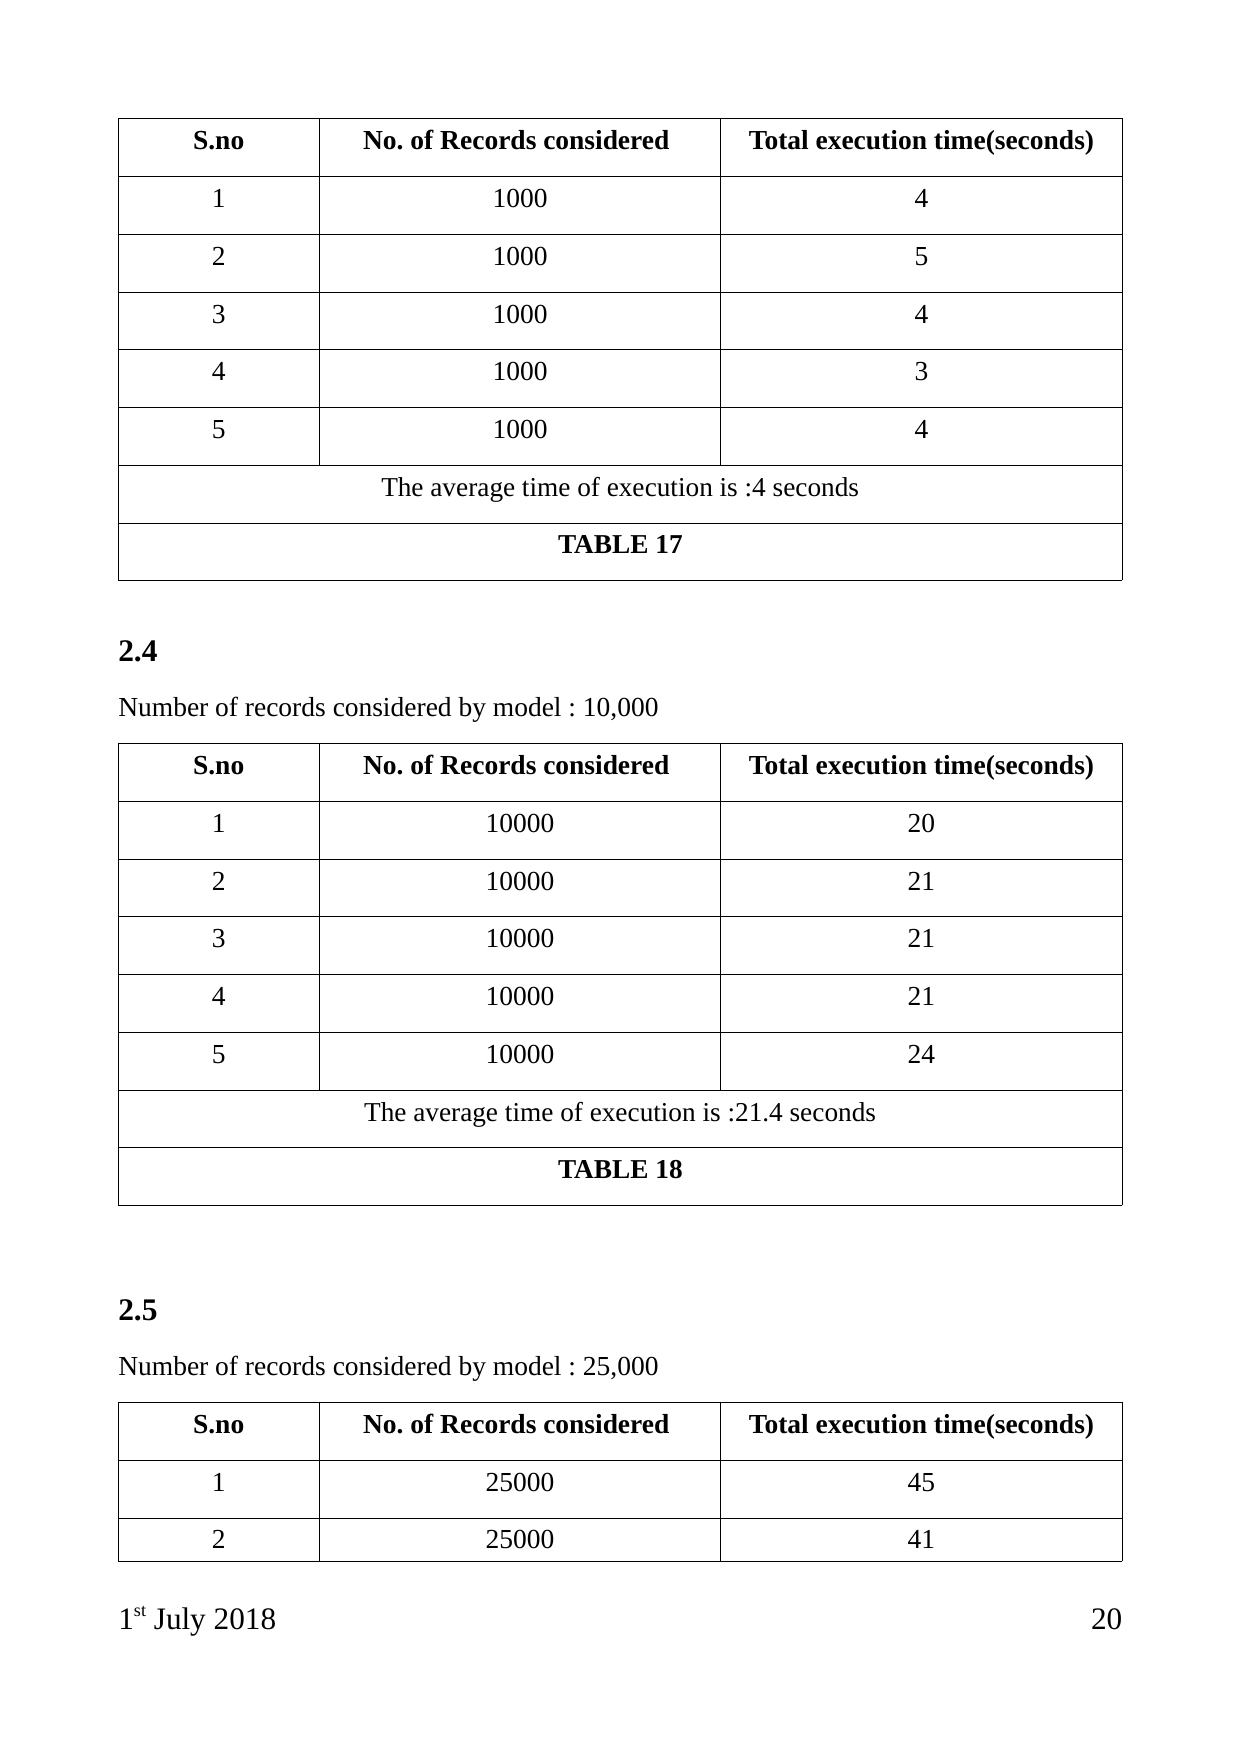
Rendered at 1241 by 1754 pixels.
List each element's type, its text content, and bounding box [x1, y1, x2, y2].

table_cell 24 [721, 1033, 1122, 1090]
table_cell 4 [119, 975, 319, 1032]
table_cell 3 [721, 350, 1122, 407]
table_cell 4 [721, 408, 1122, 465]
table_cell 10000 [320, 917, 720, 974]
text 2.5 [118, 1291, 1122, 1327]
table_cell 1 [119, 177, 319, 234]
table_cell 10000 [320, 1033, 720, 1090]
table_cell 5 [119, 408, 319, 465]
table_cell TABLE 18 [119, 1148, 1122, 1205]
table_cell 1 [119, 802, 319, 858]
table_cell 25000 [320, 1461, 720, 1517]
table_cell 4 [721, 177, 1122, 234]
table_header No. of Records considered [320, 744, 720, 801]
table_cell 10000 [320, 860, 720, 916]
text Number of records considered by model : 25,000 [118, 1349, 1122, 1381]
table_cell 1000 [320, 177, 720, 234]
table_cell TABLE 17 [119, 524, 1122, 580]
table_cell 25000 [320, 1519, 720, 1561]
table_header S.no [119, 744, 319, 801]
table_cell 45 [721, 1461, 1122, 1517]
table_cell The average time of execution is :21.4 seconds [119, 1091, 1122, 1147]
table_header Total execution time(seconds) [721, 1403, 1122, 1459]
table_cell 21 [721, 975, 1122, 1032]
table_cell 10000 [320, 802, 720, 858]
table_cell 1000 [320, 293, 720, 349]
table_header S.no [119, 119, 319, 176]
table_cell 3 [119, 917, 319, 974]
table_cell 10000 [320, 975, 720, 1032]
table_cell 21 [721, 860, 1122, 916]
table_cell 2 [119, 235, 319, 292]
text 2.4 [118, 632, 1122, 668]
table_header S.no [119, 1403, 319, 1459]
table_cell 5 [721, 235, 1122, 292]
table_cell 4 [721, 293, 1122, 349]
table_cell 21 [721, 917, 1122, 974]
table_header No. of Records considered [320, 1403, 720, 1459]
table_header Total execution time(seconds) [721, 744, 1122, 801]
text Number of records considered by model : 10,000 [118, 690, 1122, 722]
table_cell 5 [119, 1033, 319, 1090]
table_cell The average time of execution is :4 seconds [119, 466, 1122, 522]
table_cell 1000 [320, 408, 720, 465]
table_cell 2 [119, 1519, 319, 1561]
table_header Total execution time(seconds) [721, 119, 1122, 176]
table_cell 20 [721, 802, 1122, 858]
table_cell 41 [721, 1519, 1122, 1561]
table_cell 1000 [320, 235, 720, 292]
table_cell 1000 [320, 350, 720, 407]
table_cell 2 [119, 860, 319, 916]
table_cell 3 [119, 293, 319, 349]
table_cell 4 [119, 350, 319, 407]
table_header No. of Records considered [320, 119, 720, 176]
table_cell 1 [119, 1461, 319, 1517]
